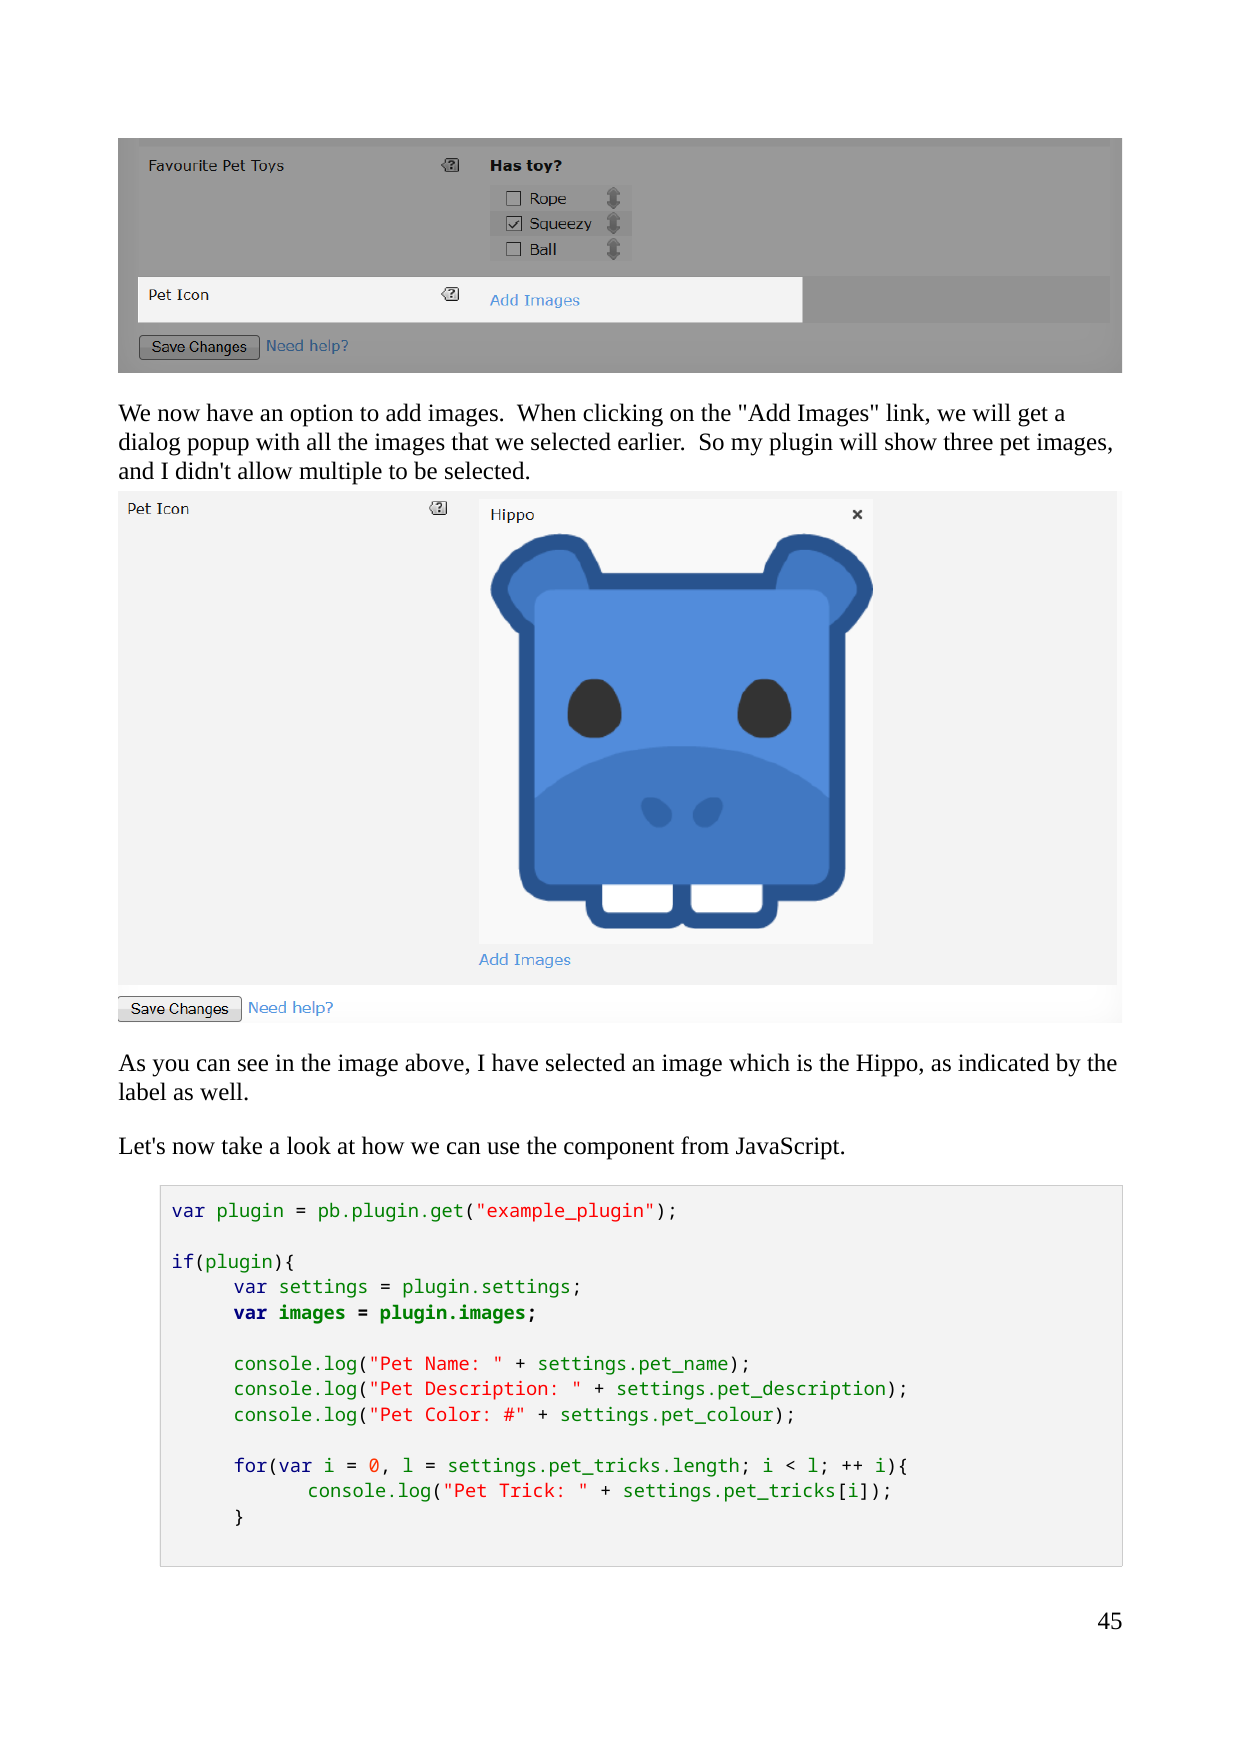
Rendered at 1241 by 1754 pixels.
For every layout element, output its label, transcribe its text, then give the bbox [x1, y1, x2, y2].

picture [118, 138, 1123, 373]
text var plugin = pb.plugin.get("example_plugin"); [161, 1186, 1122, 1211]
text Let's now take a look at how we can use the component from JavaScript. [118, 1131, 1122, 1160]
text We now have an option to add images. When clicking on the "Add Images" link, we will get a dialog popup with all the images that we selected earlier. So my plugin will show three pet images, and I didn't allow multiple to be selected. [118, 398, 1122, 485]
text var settings = plugin.settings; [161, 1262, 1122, 1287]
text console.log("Pet Description: " + settings.pet_description); [161, 1364, 1122, 1389]
text console.log("Pet Color: #" + settings.pet_colour); [161, 1389, 1122, 1415]
text for(var i = 0, l = settings.pet_tricks.length; i < l; ++ i){ [161, 1440, 1122, 1466]
text if(plugin){ [161, 1236, 1122, 1262]
text As you can see in the image above, I have selected an image which is the Hippo, as indicated by the label as well. [118, 1048, 1122, 1105]
text var images = plugin.images; [161, 1287, 1122, 1313]
text console.log("Pet Name: " + settings.pet_name); [161, 1338, 1122, 1364]
text console.log("Pet Trick: " + settings.pet_tricks[i]); [161, 1466, 1122, 1491]
text } [161, 1491, 1122, 1517]
picture [118, 491, 1123, 1023]
